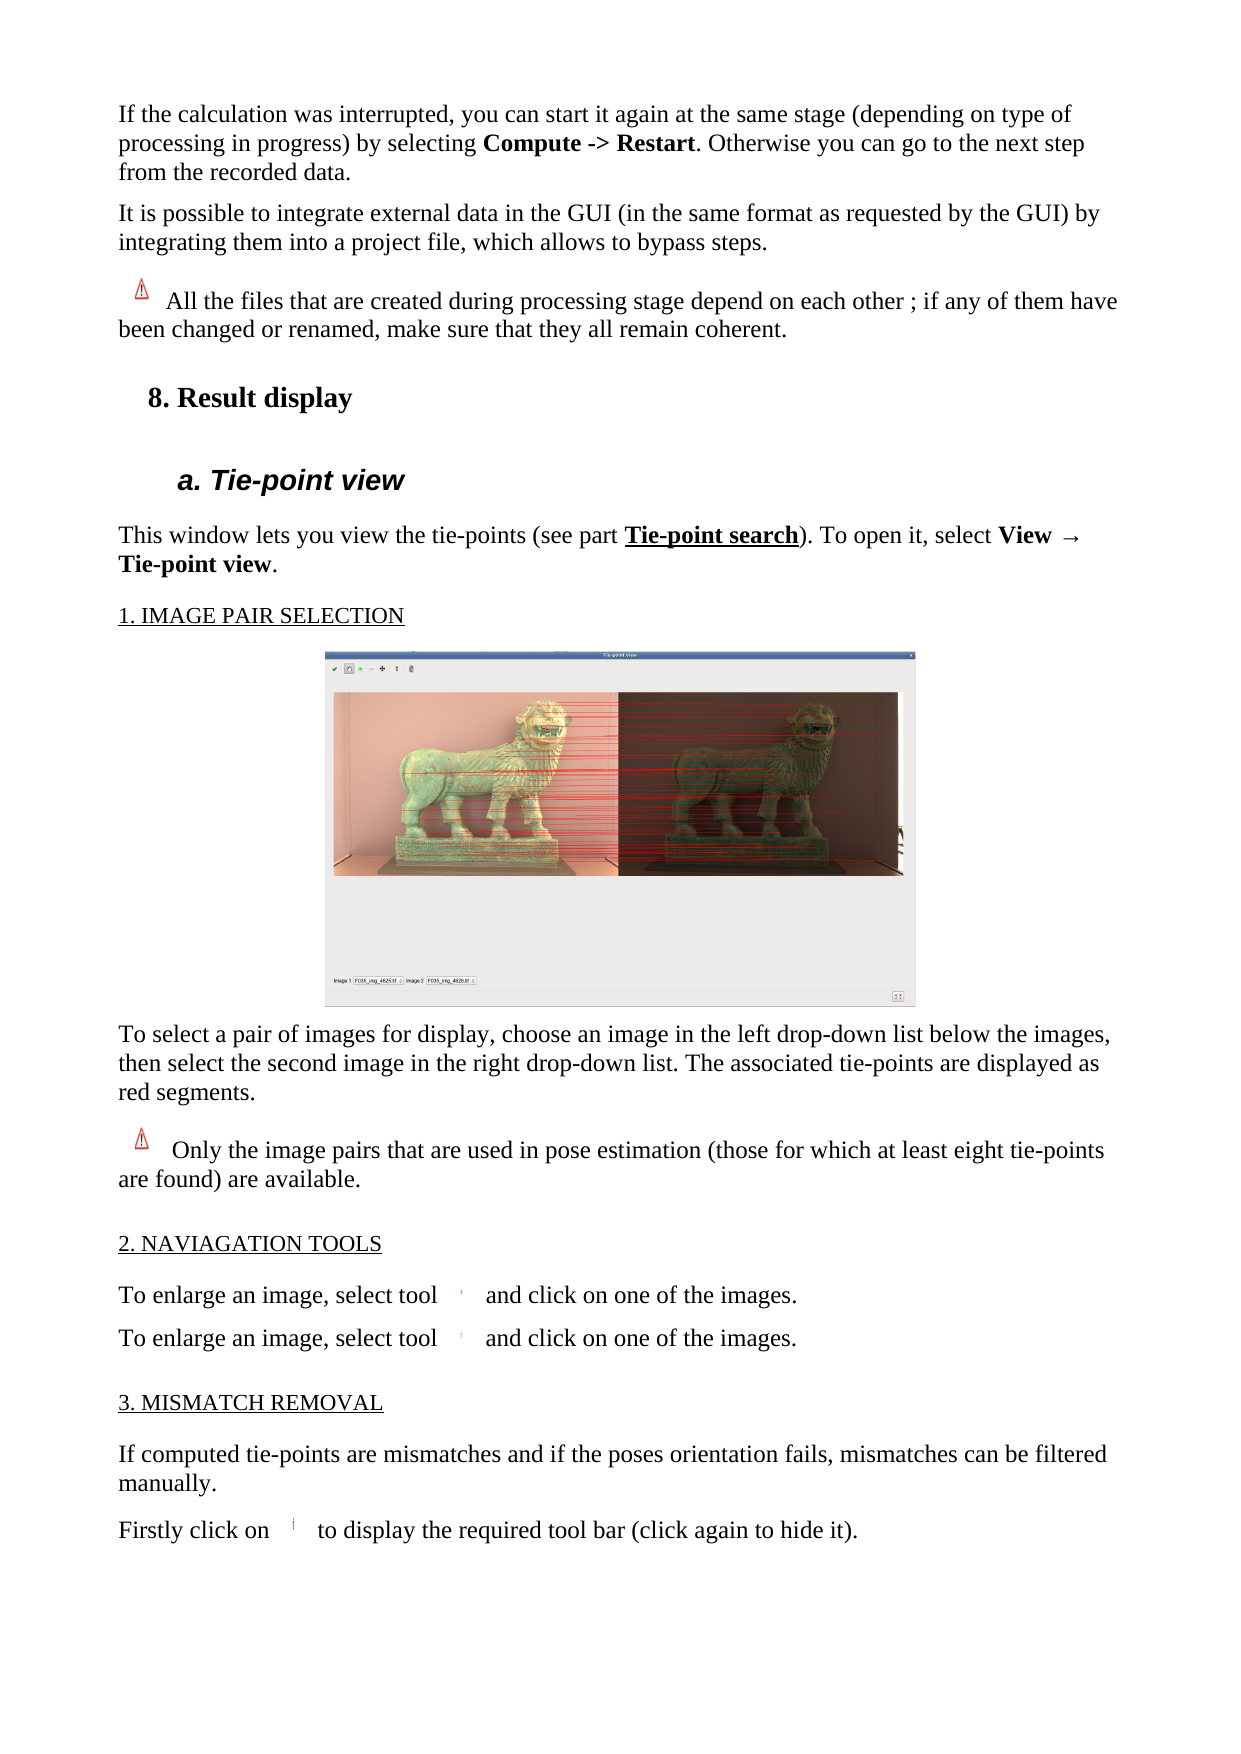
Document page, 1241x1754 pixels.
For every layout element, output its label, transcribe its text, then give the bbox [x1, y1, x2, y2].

subtitle 8. Result display [118, 381, 1122, 414]
text It is possible to integrate external data in the GUI (in the same format as requested by the GUI) by integrating them into a project file, which allows to bypass steps. [118, 198, 1122, 256]
text To select a pair of images for display, choose an image in the left drop-down list below the images, then select the second image in the right drop-down list. The associated tie-points are displayed as red segments. [118, 1019, 1122, 1106]
text If computed tie-points are mismatches and if the poses orientation fails, mismatches can be filtered manually. [118, 1439, 1122, 1496]
picture [325, 651, 916, 1007]
subtitle a. Tie-point view [116, 462, 1122, 496]
picture [134, 277, 149, 300]
text All the files that are created during processing stage depend on each other ; if any of them have been changed or renamed, make sure that they all remain coherent. [118, 268, 1122, 343]
text Only the image pairs that are used in pose estimation (those for which at least eight tie-points are found) are available. [118, 1118, 1122, 1193]
subtitle 3. Mismatch removal [118, 1389, 1122, 1415]
text To enlarge an image, select tool and click on one of the images. [118, 1279, 1122, 1309]
picture [134, 1127, 149, 1150]
text If the calculation was interrupted, you can start it again at the same stage (depending on type of processing in progress) by selecting Compute -> Restart. Otherwise you can go to the next step from the recorded data. [118, 99, 1122, 186]
text Firstly click on to display the required tool bar (click again to hide it). [118, 1509, 1122, 1544]
text To enlarge an image, select tool and click on one of the images. [118, 1322, 1122, 1352]
subtitle 2. naviagation tools [118, 1229, 1122, 1256]
subtitle 1. Image pair selection [118, 602, 1122, 628]
text This window lets you view the tie-points (see part Tie-point search). To open it, select View → Tie-point view. [118, 520, 1122, 578]
